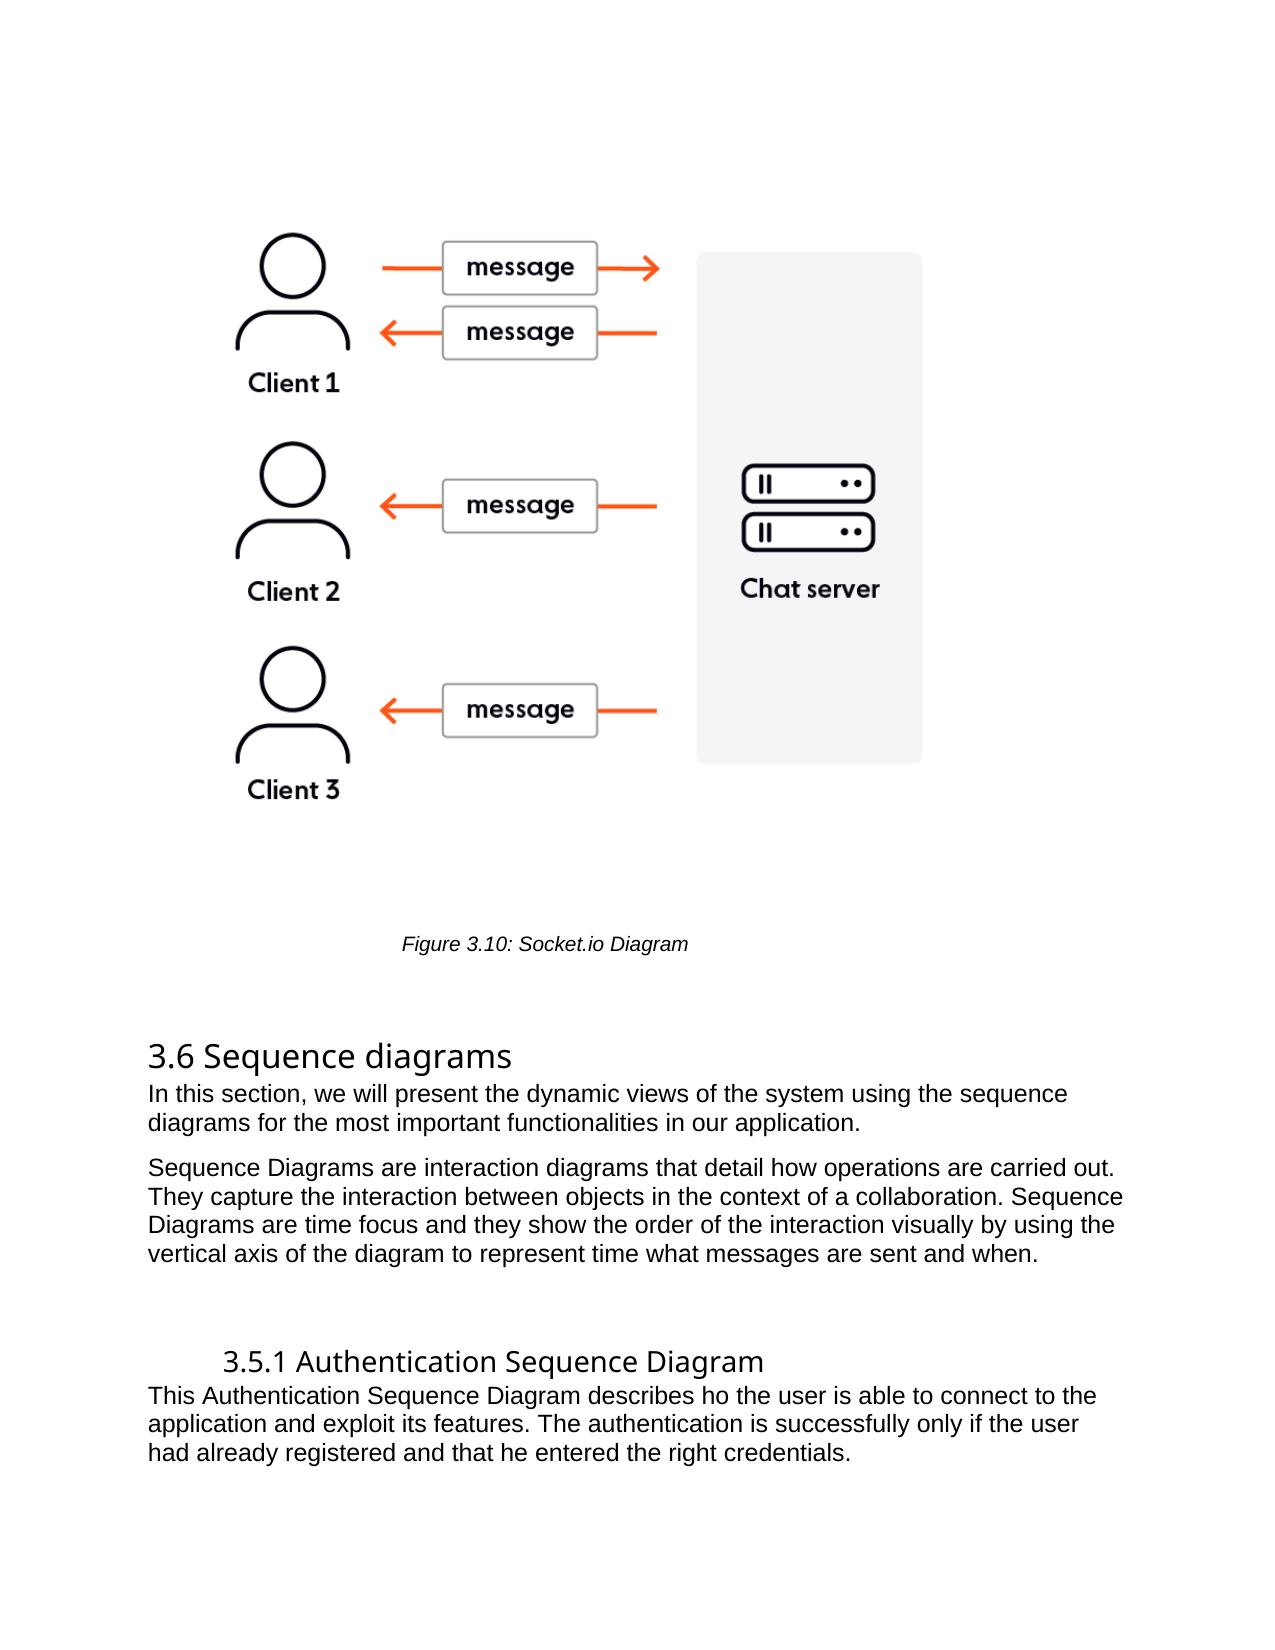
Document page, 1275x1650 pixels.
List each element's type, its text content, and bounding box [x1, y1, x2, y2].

text In this section, we will present the dynamic views of the system using the sequence diagrams for the most important functionalities in our application. [148, 1079, 1127, 1136]
text Figure ‎3.10: Socket.io Diagram [373, 932, 1127, 956]
text This Authentication Sequence Diagram describes ho the user is able to connect to the application and exploit its features. The authentication is successfully only if the user had already registered and that he entered the right credentials. [148, 1381, 1127, 1467]
text Sequence Diagrams are interaction diagrams that detail how operations are carried out. They capture the interaction between objects in the context of a collaboration. Sequence Diagrams are time focus and they show the order of the interaction visually by using the vertical axis of the diagram to represent time what messages are sent and when. [148, 1153, 1127, 1268]
subtitle 3.6 Sequence diagrams [148, 1033, 1127, 1079]
subtitle 3.5.1 Authentication Sequence Diagram [148, 1341, 1127, 1381]
